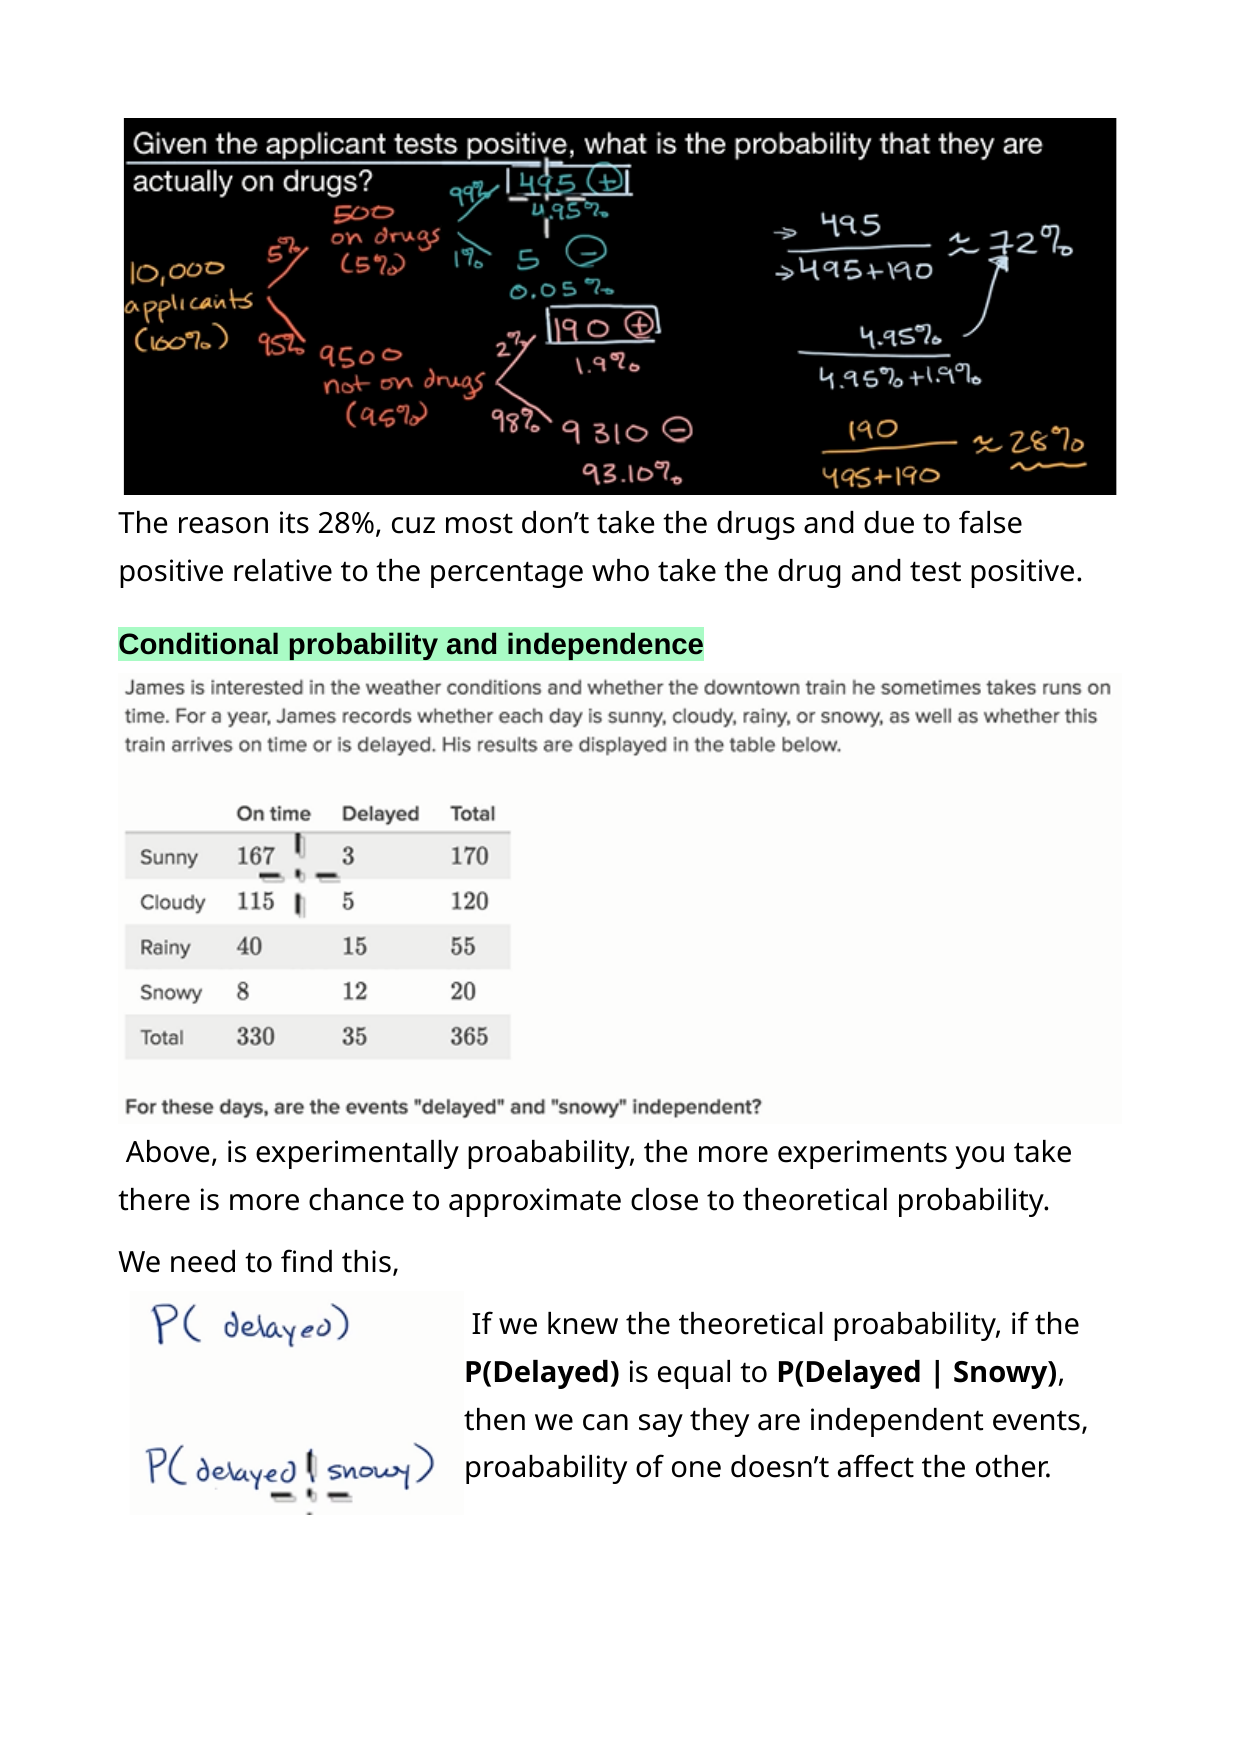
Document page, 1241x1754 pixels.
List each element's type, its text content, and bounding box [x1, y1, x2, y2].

subtitle Conditional probability and independence [704, 627, 1122, 661]
picture [123, 118, 1117, 495]
text Above, is experimentally proabability, the more experiments you take there is more chance to approximate close to theoretical probability. [118, 1124, 1122, 1219]
text We need to find this, [118, 1241, 1122, 1281]
text The reason its 28%, cuz most don’t take the drugs and due to false positive relative to the percentage who take the drug and test positive. [118, 118, 1122, 590]
text If we knew the theoretical proabability, if the P(Delayed) is equal to P(Delayed | Snowy), then we can say they are independent events, proabability of one doesn’t affect the other. [464, 1303, 1122, 1486]
picture [118, 673, 1123, 1124]
picture [129, 1291, 464, 1515]
